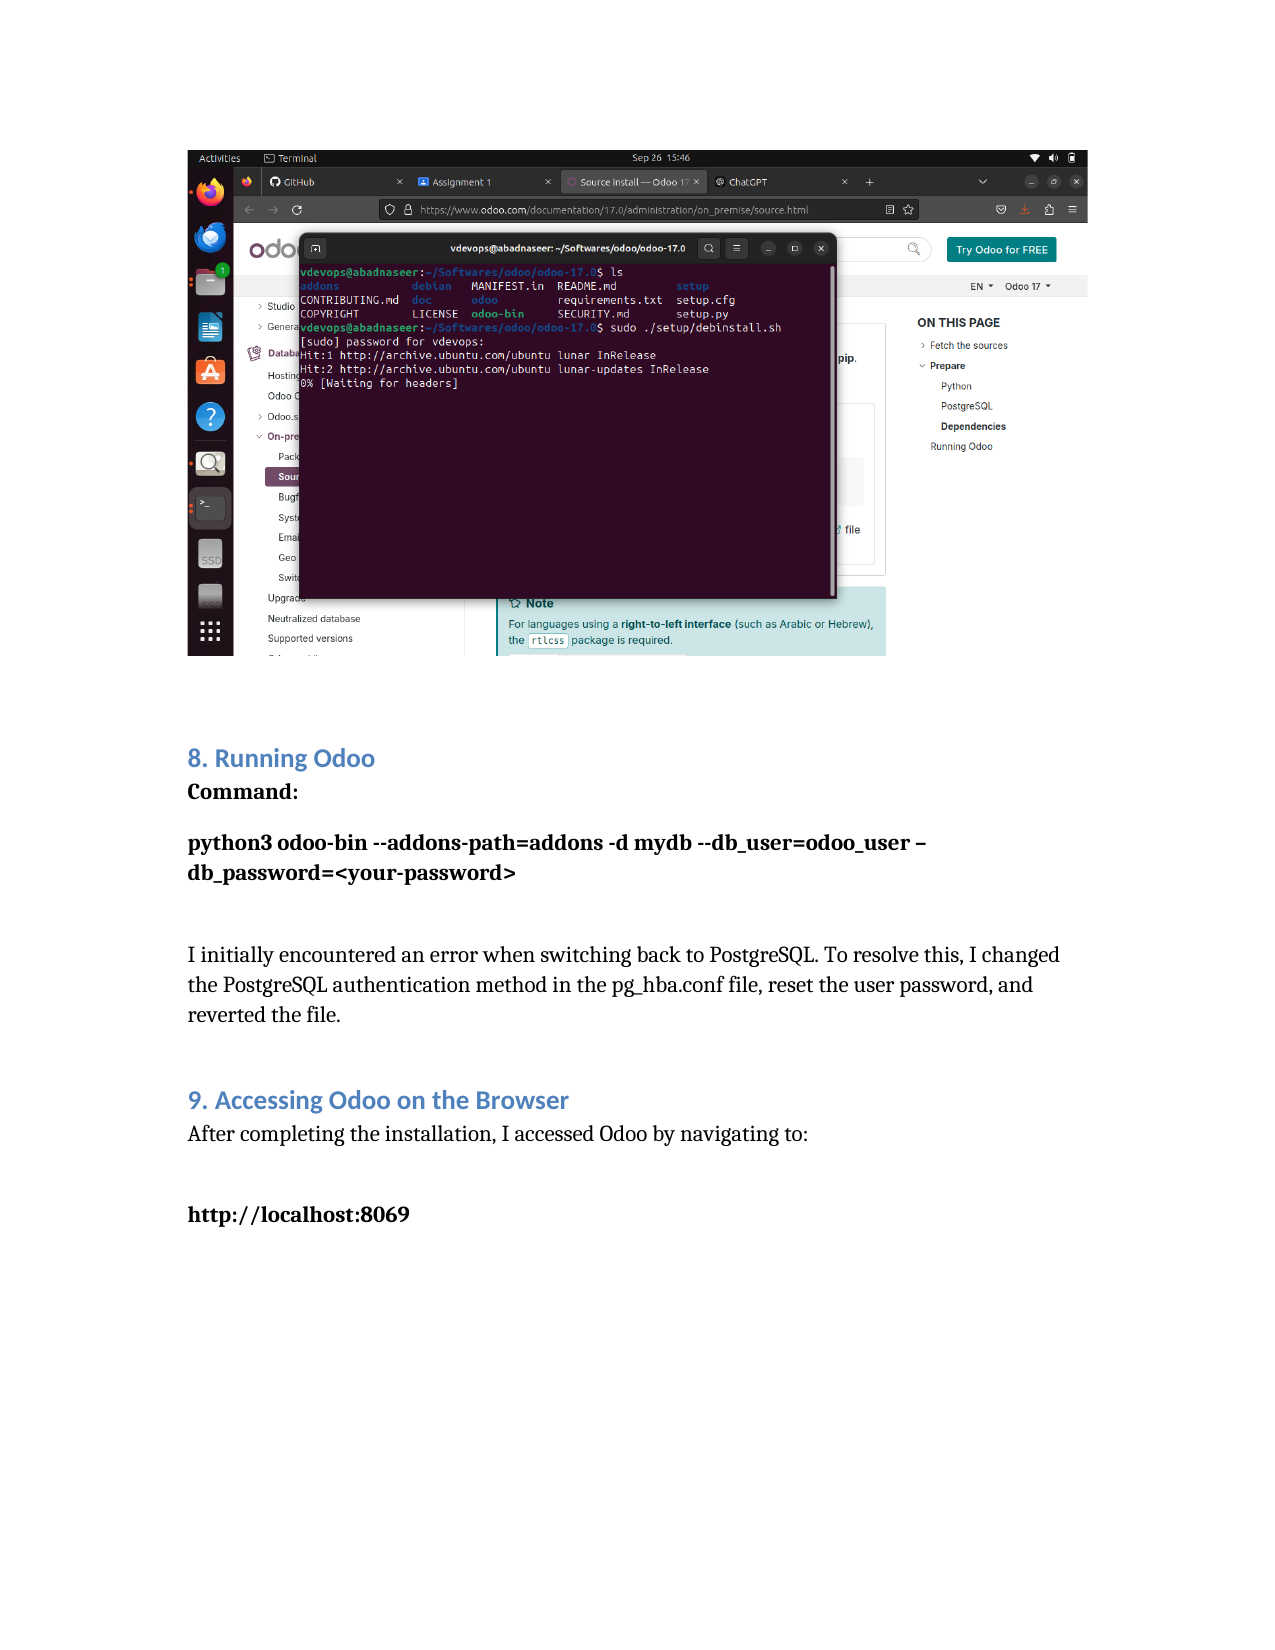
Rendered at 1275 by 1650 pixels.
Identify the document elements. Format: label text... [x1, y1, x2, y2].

text I initially encountered an error when switching back to PostgreSQL. To resolve this, I changed the PostgreSQL authentication method in the pg_hba.conf file, reset the user password, and reverted the file. [187, 911, 1087, 1058]
text python3 odoo-bin --addons-path=addons -d mydb --db_user=odoo_user –db_password=<your-password> [187, 830, 1087, 887]
text After completing the installation, I accessed Odoo by navigating to: [187, 1121, 1087, 1147]
subtitle 9. Accessing Odoo on the Browser [187, 1083, 1087, 1116]
subtitle 8. Running Odoo [187, 741, 1087, 774]
text Command: [187, 779, 1087, 805]
text http://localhost:8069 [187, 1172, 1087, 1259]
picture [187, 150, 1088, 656]
